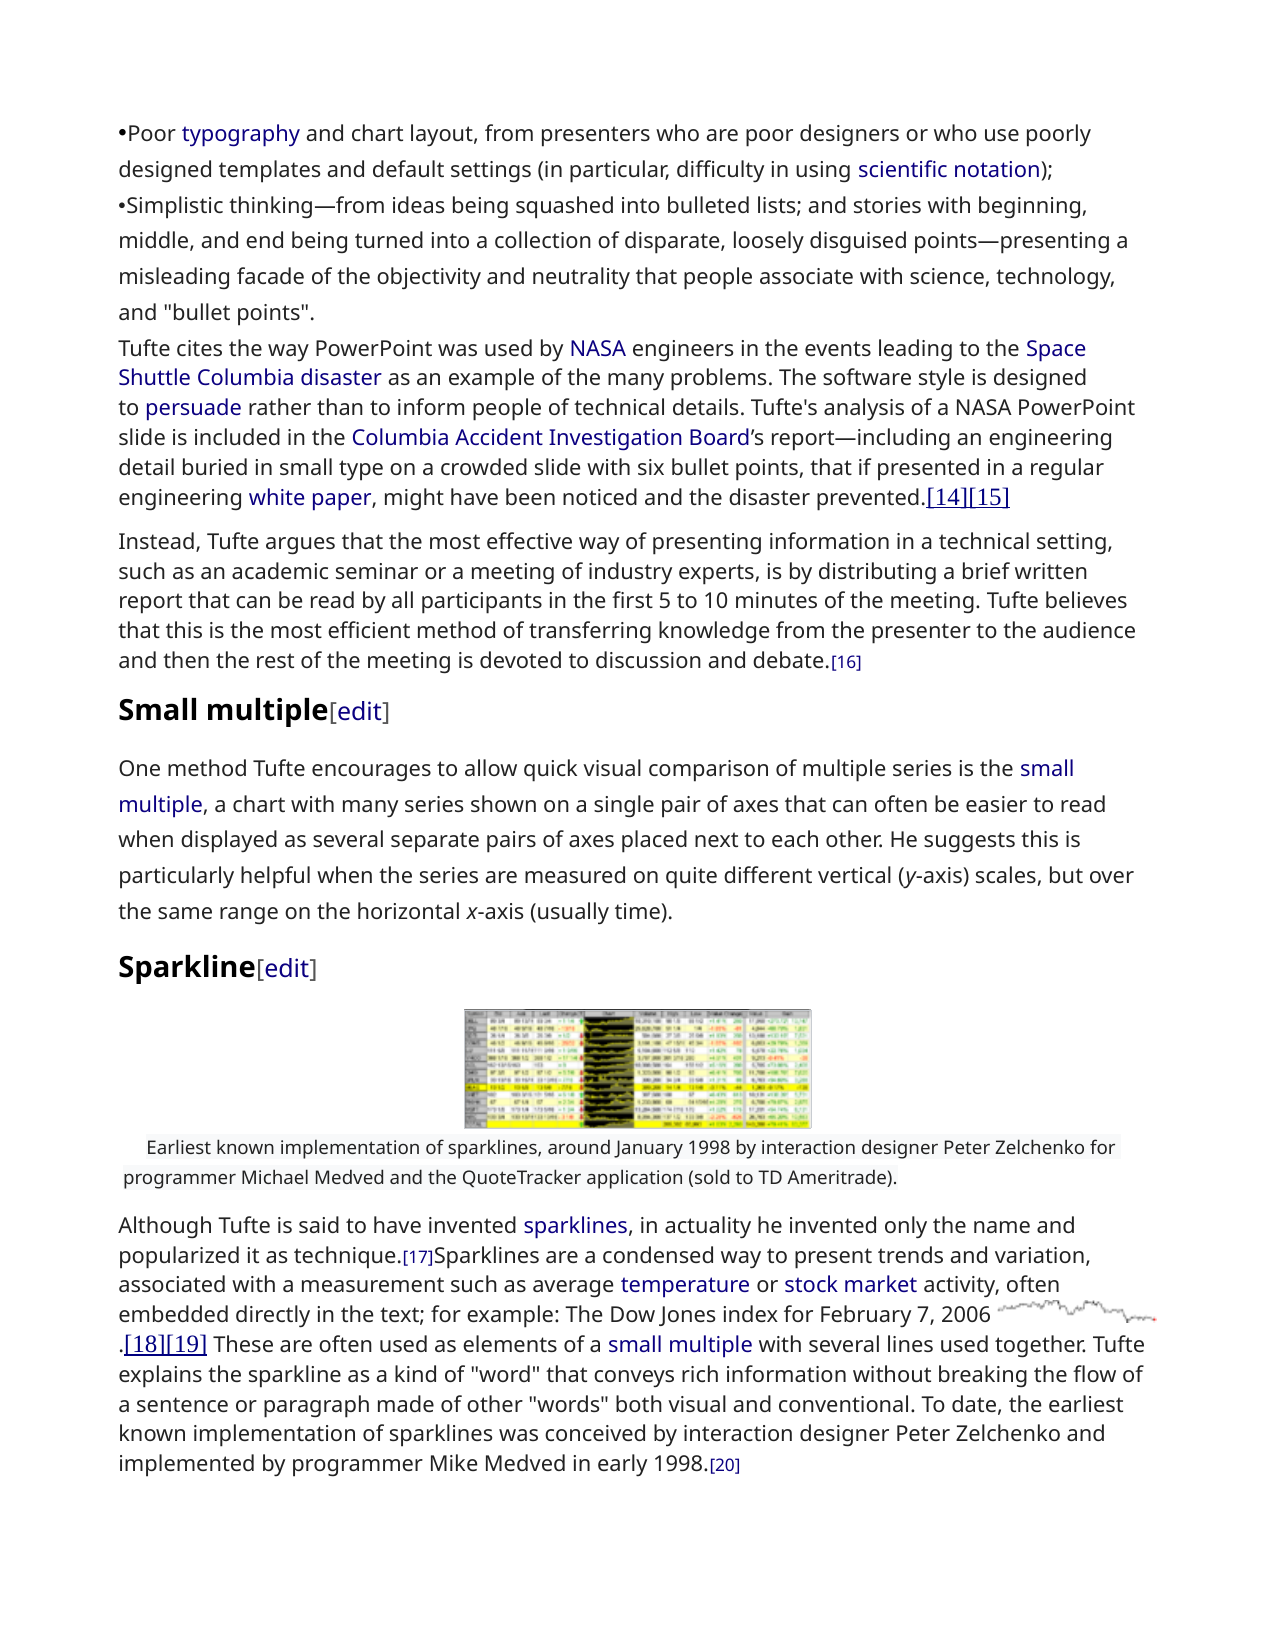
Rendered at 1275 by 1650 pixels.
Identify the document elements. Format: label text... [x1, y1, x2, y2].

text Although Tufte is said to have invented sparklines, in actuality he invented only the name and popularized it as technique.[17]Sparklines are a condensed way to present trends and variation, associated with a measurement such as average temperature or stock market activity, often embedded directly in the text; for example: The Dow Jones index for February 7, 2006 .[18][19] These are often used as elements of a small multiple with several lines used together. Tufte explains the sparkline as a kind of "word" that conveys rich information without breaking the flow of a sentence or paragraph made of other "words" both visual and conventional. To date, the earliest known implementation of sparklines was conceived by interaction designer Peter Zelchenko and implemented by programmer Mike Medved in early 1998.[20] [118, 1210, 1157, 1478]
picture [997, 1300, 1157, 1323]
subtitle Small multiple[edit] [118, 689, 1157, 729]
text Instead, Tufte argues that the most effective way of presenting information in a technical setting, such as an academic seminar or a meeting of industry experts, is by distributing a brief written report that can be read by all participants in the first 5 to 10 minutes of the meeting. Tufte believes that this is the most efficient method of transferring knowledge from the presenter to the audience and then the rest of the meeting is devoted to discussion and debate.[16] [118, 526, 1157, 675]
text Earliest known implementation of sparklines, around January 1998 by interaction designer Peter Zelchenko for programmer Michael Medved and the QuoteTracker application (sold to TD Ameritrade). [123, 1134, 1157, 1190]
picture [465, 1011, 811, 1128]
list Poor typography and chart layout, from presenters who are poor designers or who use poorly designed templates and default settings (in particular, difficulty in using scientific notation); [118, 118, 1157, 184]
subtitle Sparkline[edit] [118, 946, 1157, 986]
text Tufte cites the way PowerPoint was used by NASA engineers in the events leading to the Space Shuttle Columbia disaster as an example of the many problems. The software style is designed to persuade rather than to inform people of technical details. Tufte's analysis of a NASA PowerPoint slide is included in the Columbia Accident Investigation Board’s report—including an engineering detail buried in small type on a crowded slide with six bullet points, that if presented in a regular engineering white paper, might have been noticed and the disaster prevented.[14][15] [118, 332, 1157, 511]
list Simplistic thinking—from ideas being squashed into bulleted lists; and stories with beginning, middle, and end being turned into a collection of disparate, loosely disguised points—presenting a misleading facade of the objectivity and neutrality that people associate with science, technology, and "bullet points". [118, 189, 1157, 327]
text One method Tufte encourages to allow quick visual comparison of multiple series is the small multiple, a chart with many series shown on a single pair of axes that can often be easier to read when displayed as several separate pairs of axes placed next to each other. He suggests this is particularly helpful when the series are measured on quite different vertical (y-axis) scales, but over the same range on the horizontal x-axis (usually time). [118, 753, 1157, 926]
